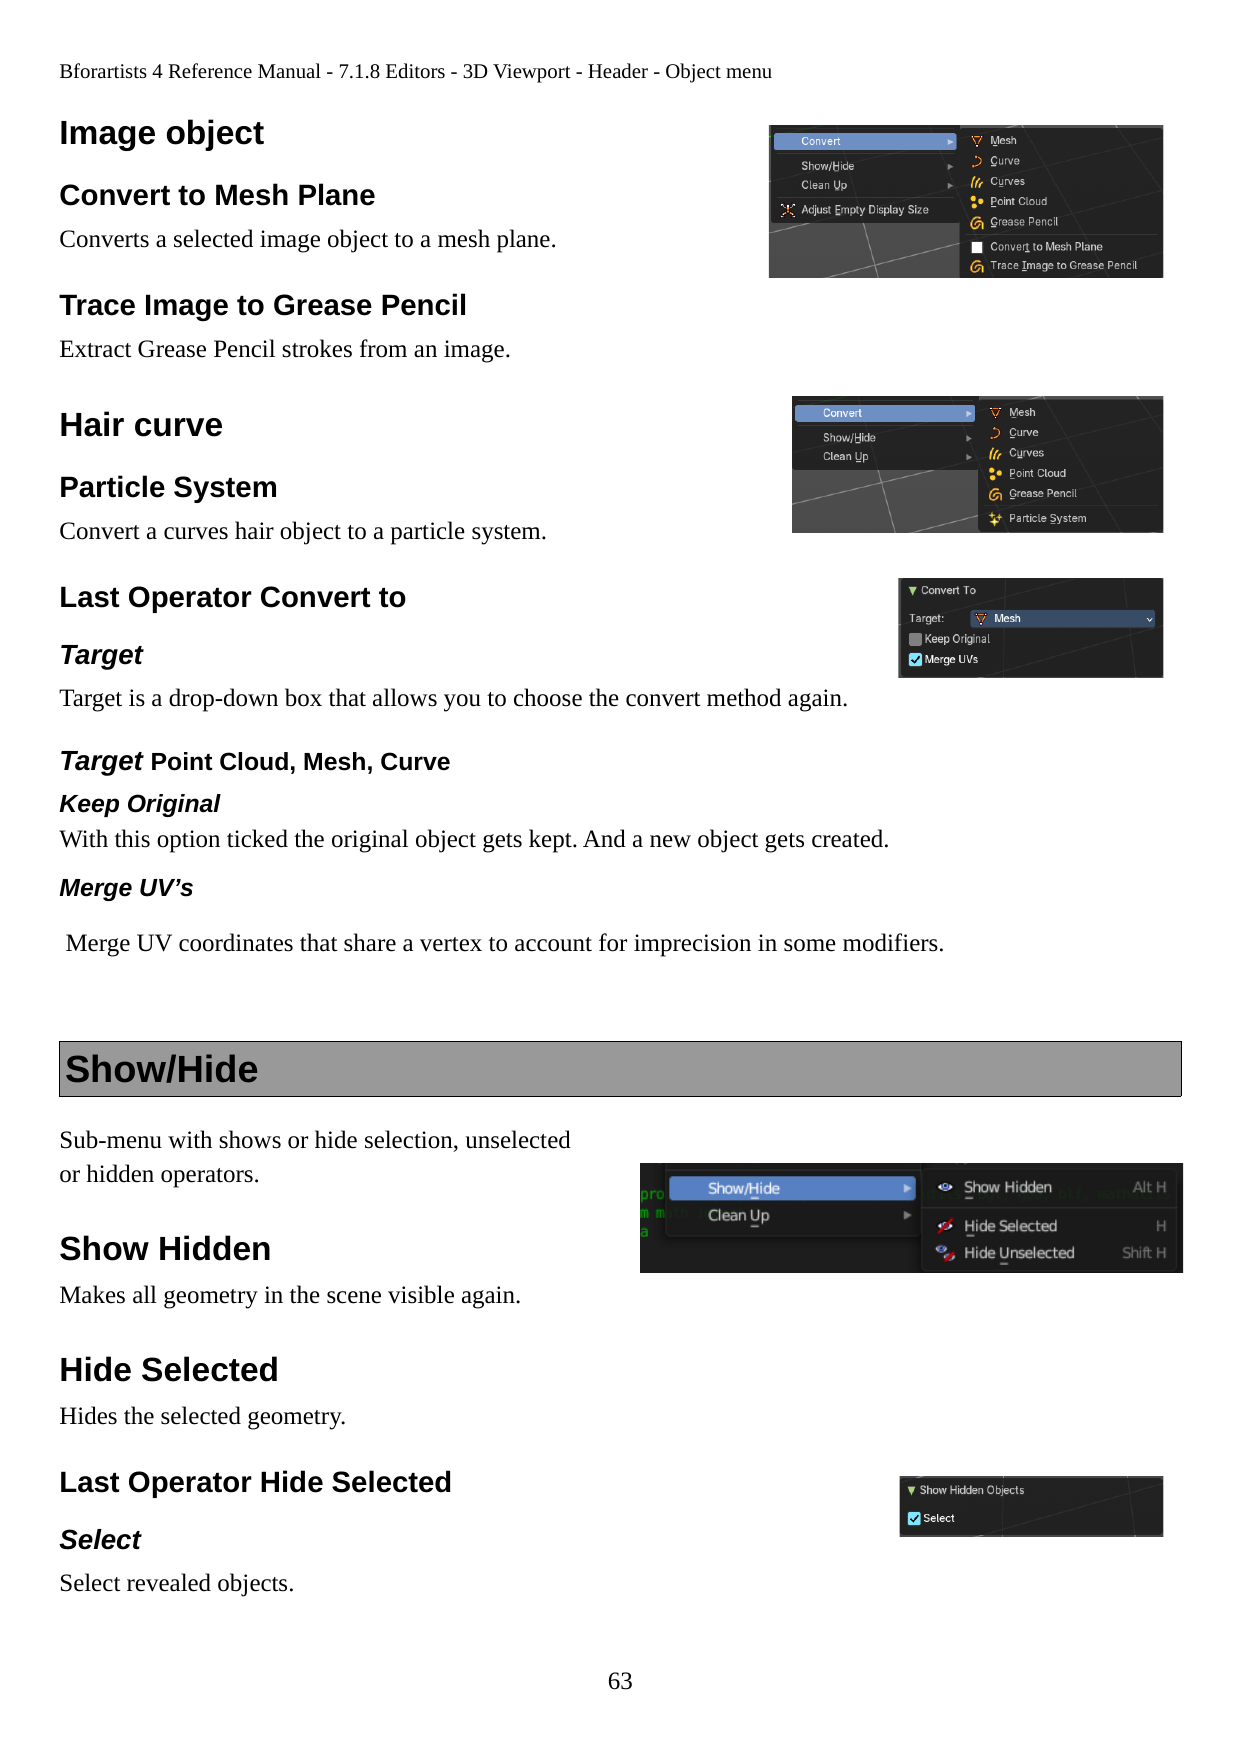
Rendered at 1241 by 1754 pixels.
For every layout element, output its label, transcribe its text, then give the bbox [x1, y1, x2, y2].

subtitle Select [59, 1524, 1181, 1556]
text Target is a drop-down box that allows you to choose the convert method again. [59, 683, 1181, 712]
subtitle Hair curve [59, 404, 792, 443]
picture [792, 396, 1164, 533]
subtitle [1164, 178, 1181, 212]
subtitle [1164, 470, 1181, 504]
text Merge UV’s [59, 873, 1181, 901]
text Select revealed objects. [59, 1568, 1181, 1597]
text Extract Grease Pencil strokes from an image. [59, 334, 1181, 363]
subtitle Show Hidden [59, 1229, 640, 1268]
subtitle [1164, 639, 1181, 671]
text With this option ticked the original object gets kept. And a new object gets created. [59, 824, 1181, 853]
picture [899, 1476, 1164, 1537]
subtitle Target Point Cloud, Mesh, Curve [59, 745, 1181, 777]
text Converts a selected image object to a mesh plane. [59, 224, 768, 253]
text Sub-menu with shows or hide selection, unselected or hidden operators. [59, 1125, 1181, 1188]
picture [768, 125, 1164, 278]
picture [640, 1163, 1184, 1273]
table_header Show/Hide [60, 1042, 1181, 1096]
picture [898, 578, 1164, 678]
subtitle [1164, 580, 1181, 614]
text Convert a curves hair object to a particle system. [59, 516, 1181, 545]
text Merge UV coordinates that share a vertex to account for imprecision in some modifiers. [59, 922, 1181, 957]
text Hides the selected geometry. [59, 1401, 1181, 1430]
subtitle Target [59, 639, 898, 671]
subtitle Trace Image to Grease Pencil [59, 288, 1181, 322]
subtitle Last Operator Convert to [59, 580, 898, 614]
subtitle Particle System [59, 470, 792, 504]
subtitle Keep Original [59, 789, 1181, 818]
text Makes all geometry in the scene visible again. [59, 1280, 1181, 1309]
subtitle Last Operator Hide Selected [59, 1465, 1181, 1499]
subtitle Image object [59, 113, 1181, 151]
subtitle Convert to Mesh Plane [59, 178, 768, 212]
subtitle Hide Selected [59, 1350, 1181, 1389]
subtitle [1164, 404, 1181, 443]
